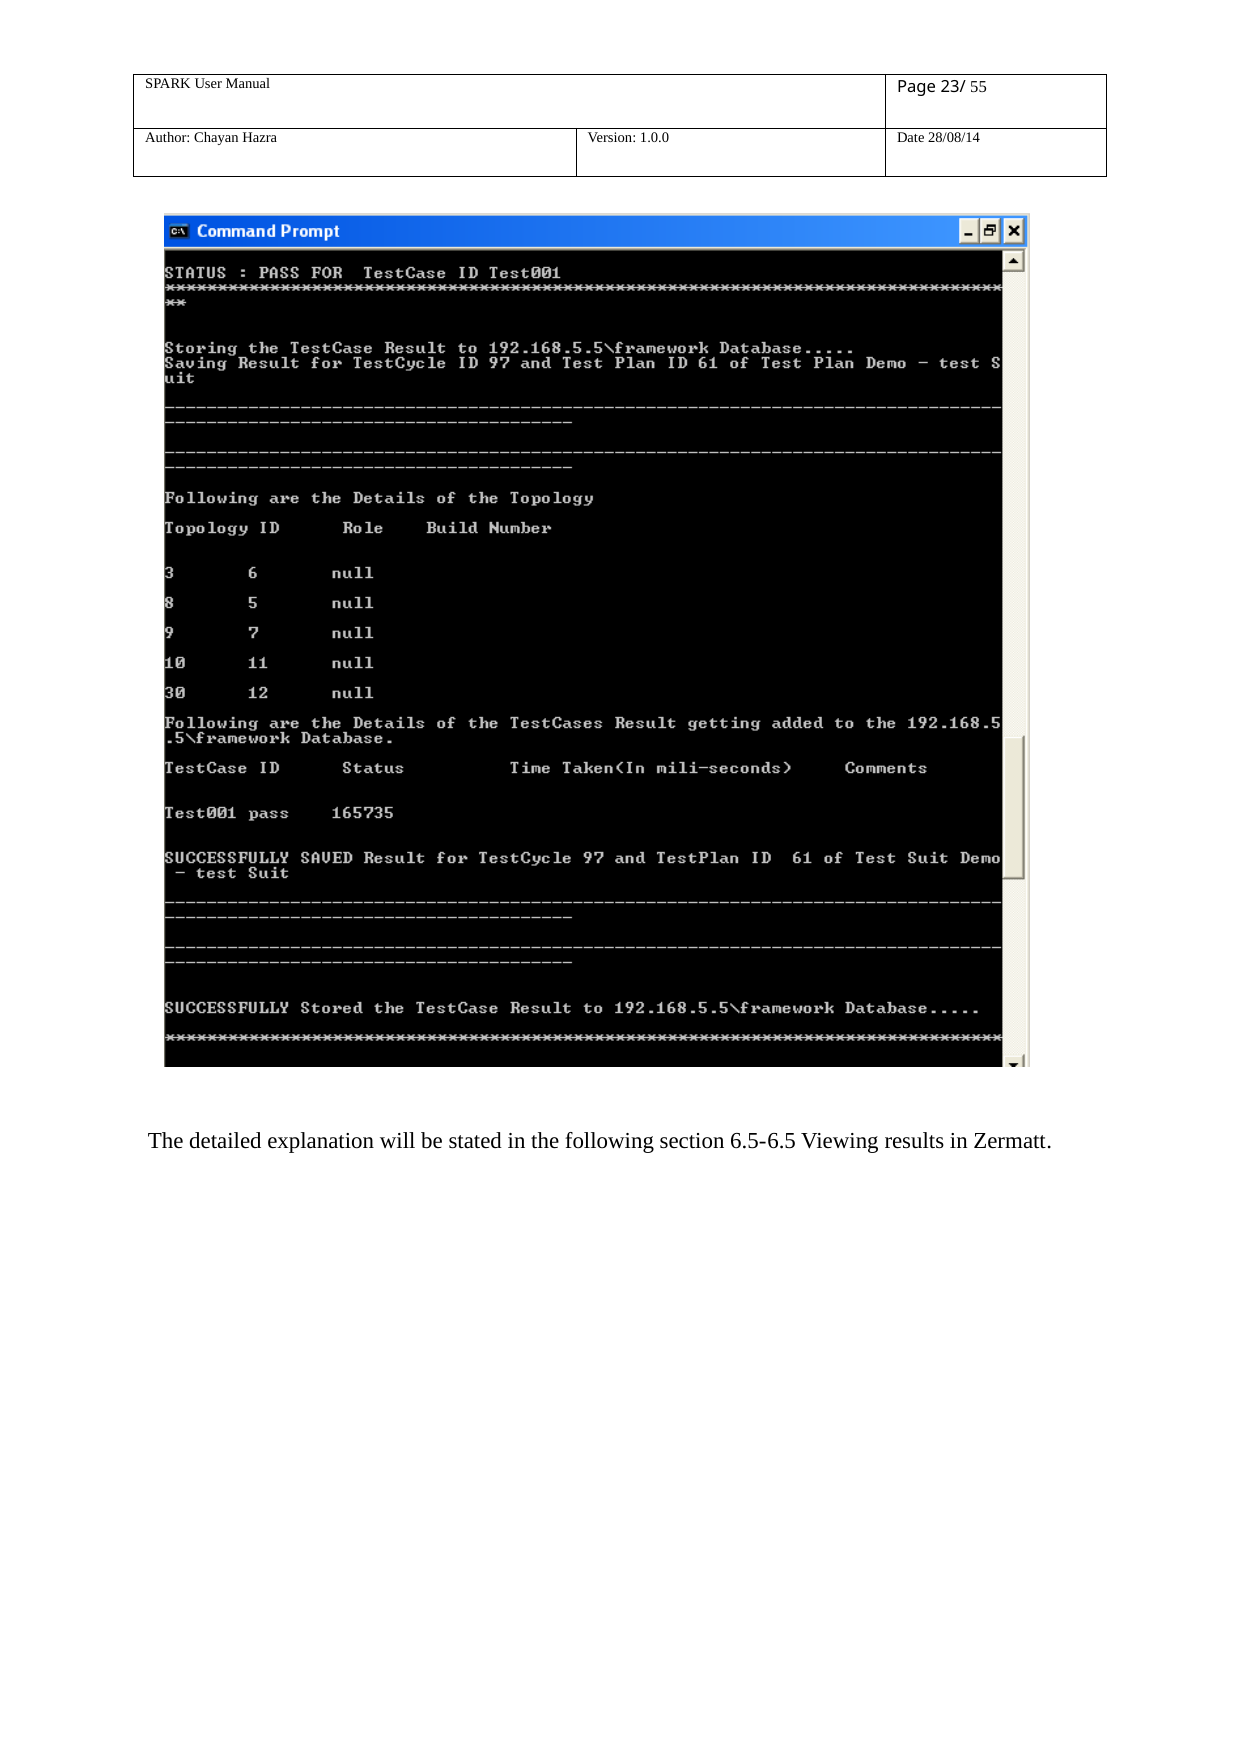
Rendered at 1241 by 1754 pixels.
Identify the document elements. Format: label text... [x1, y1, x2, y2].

text The detailed explanation will be stated in the following section 6.5-6.5 Viewing results in Zermatt. [148, 1127, 1092, 1154]
picture [164, 212, 1030, 1067]
